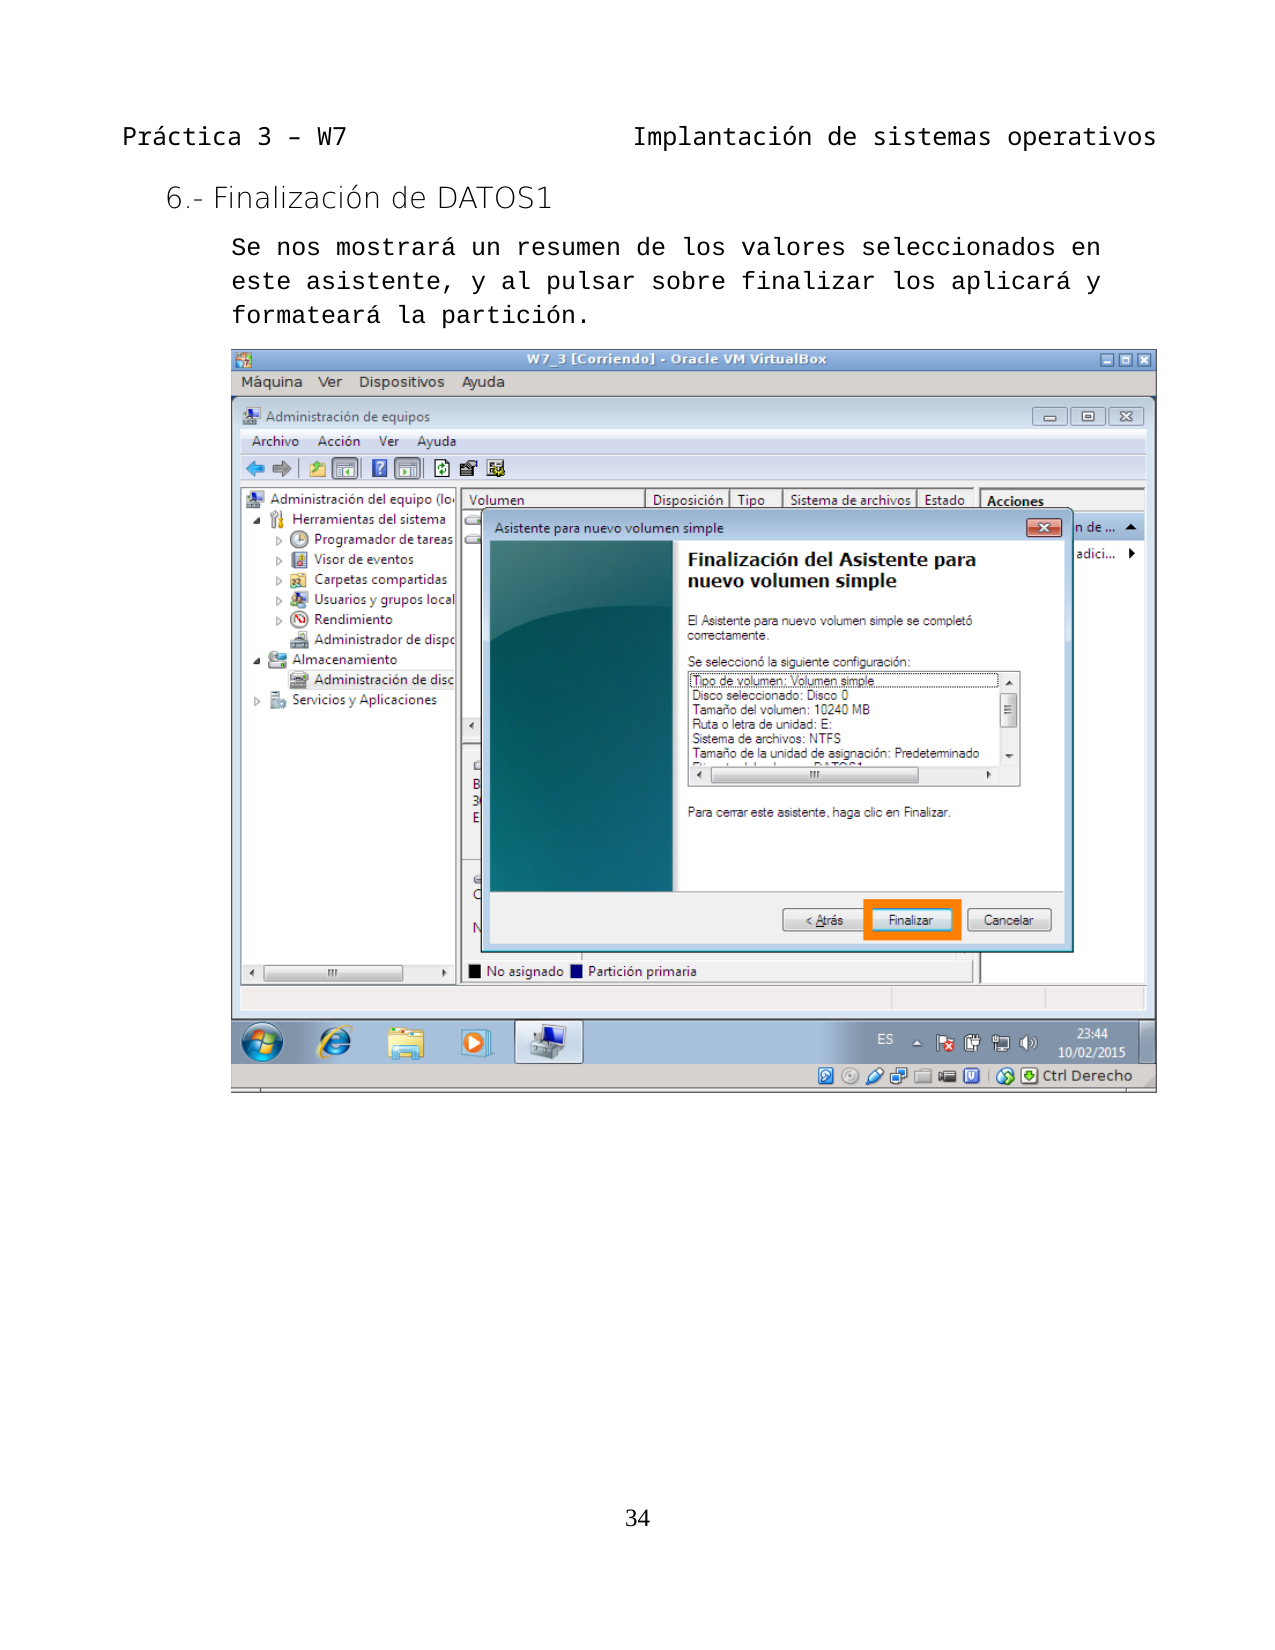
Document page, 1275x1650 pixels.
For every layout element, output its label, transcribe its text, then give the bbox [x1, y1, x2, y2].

picture [231, 349, 1157, 1093]
list Finalización de DATOS1 [156, 182, 1157, 216]
text Se nos mostrará un resumen de los valores seleccionados en este asistente, y al pulsar sobre finalizar los aplicará y formateará la partición. [231, 235, 1157, 331]
